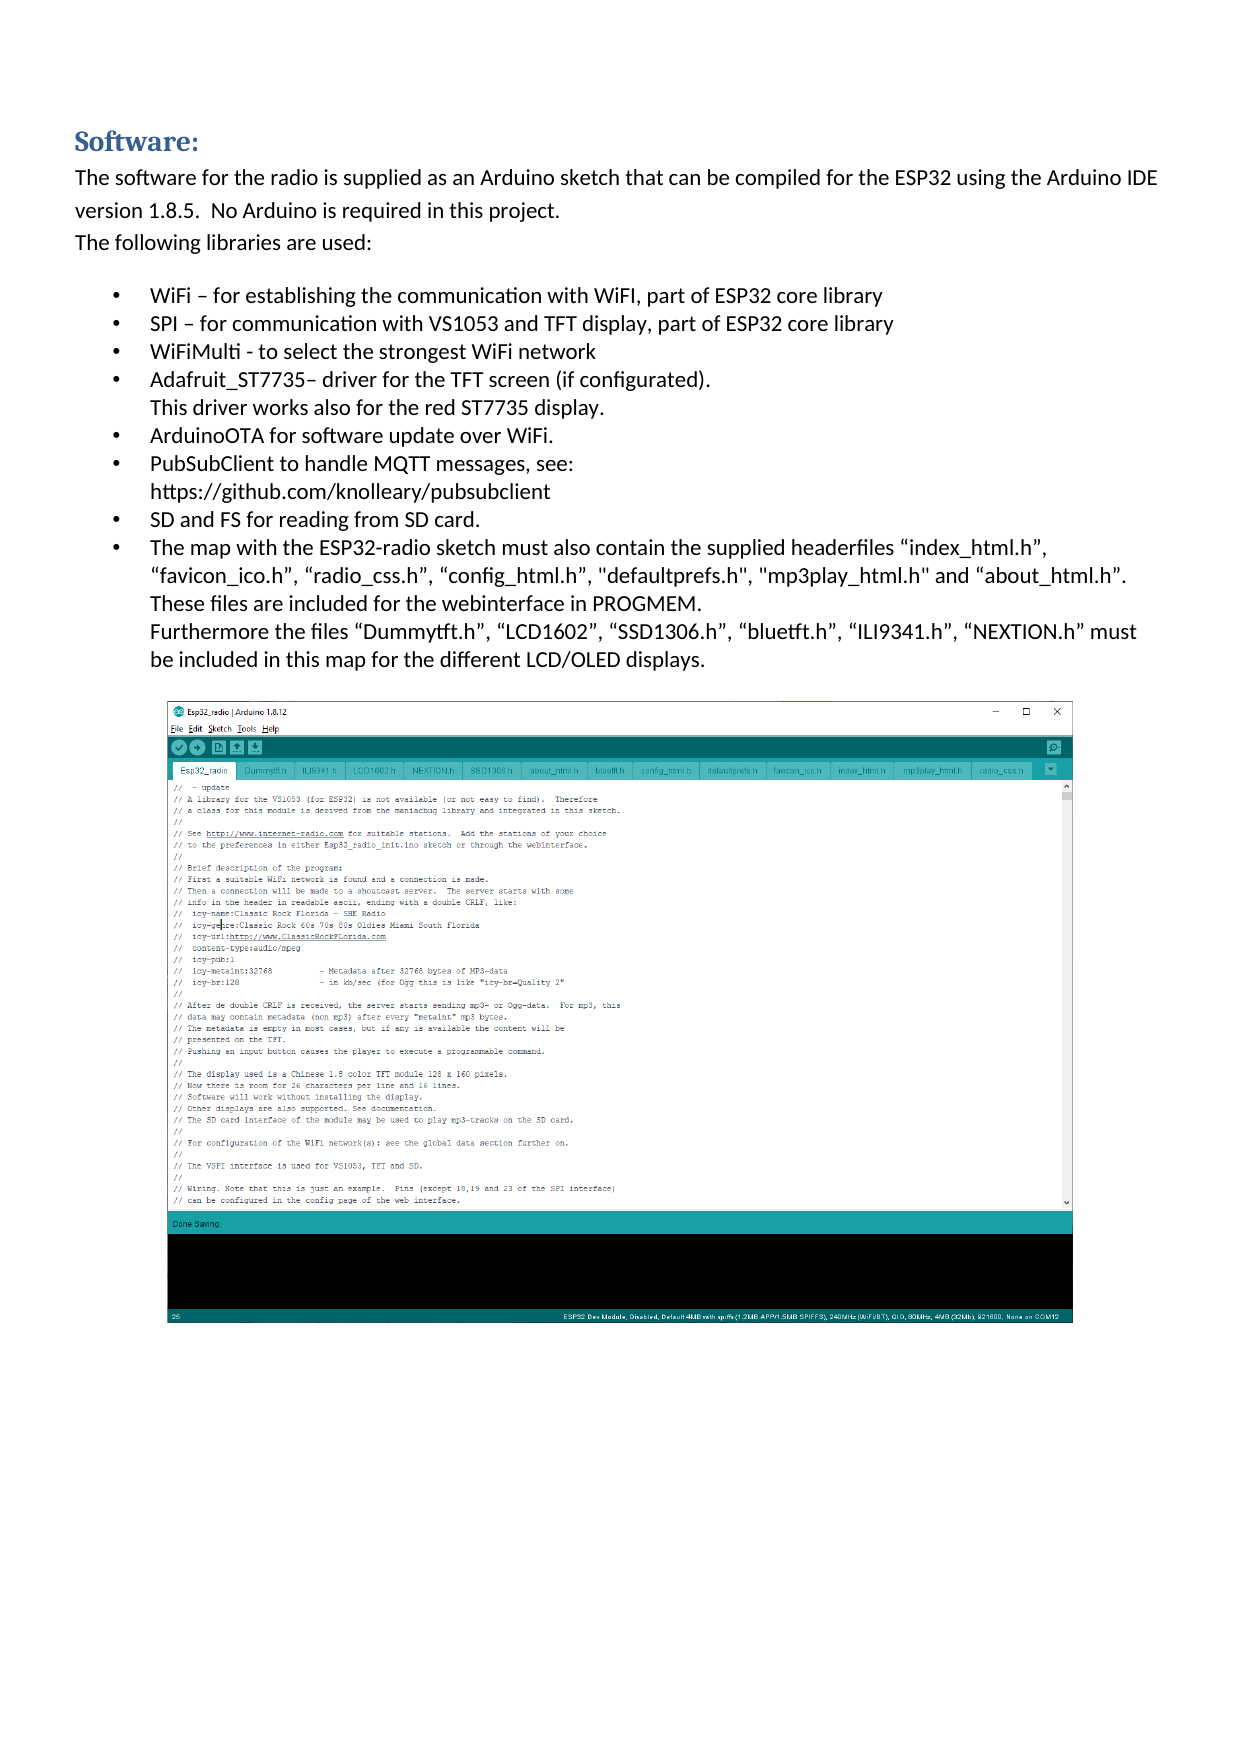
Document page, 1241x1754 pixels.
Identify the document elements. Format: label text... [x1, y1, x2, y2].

list PubSubClient to handle MQTT messages, see: https://github.com/knolleary/pubsubclient [112, 449, 1165, 505]
list Adafruit_ST7735– driver for the TFT screen (if configurated). This driver works also for the red ST7735 display. [112, 365, 1165, 421]
text The software for the radio is supplied as an Arduino sketch that can be compiled for the ESP32 using the Arduino IDE version 1.8.5. No Arduino is required in this project. The following libraries are used: [75, 163, 1165, 256]
list SPI – for communication with VS1053 and TFT display, part of ESP32 core library [112, 309, 1165, 337]
picture [167, 701, 1073, 1323]
list WiFiMulti - to select the strongest WiFi network [112, 337, 1165, 365]
list The map with the ESP32-radio sketch must also contain the supplied headerfiles “index_html.h”, “favicon_ico.h”, “radio_css.h”, “config_html.h”, "defaultprefs.h", "mp3play_html.h" and “about_html.h”. These files are included for the webinterface in PROGMEM. Furthermore the files “Dummytft.h”, “LCD1602”, “SSD1306.h”, “bluetft.h”, “ILI9341.h”, “NEXTION.h” must be included in this map for the different LCD/OLED displays. [112, 533, 1165, 673]
subtitle Software: [75, 125, 1165, 158]
list ArduinoOTA for software update over WiFi. [112, 421, 1165, 449]
list SD and FS for reading from SD card. [112, 505, 1165, 533]
list WiFi – for establishing the communication with WiFI, part of ESP32 core library [112, 281, 1165, 309]
